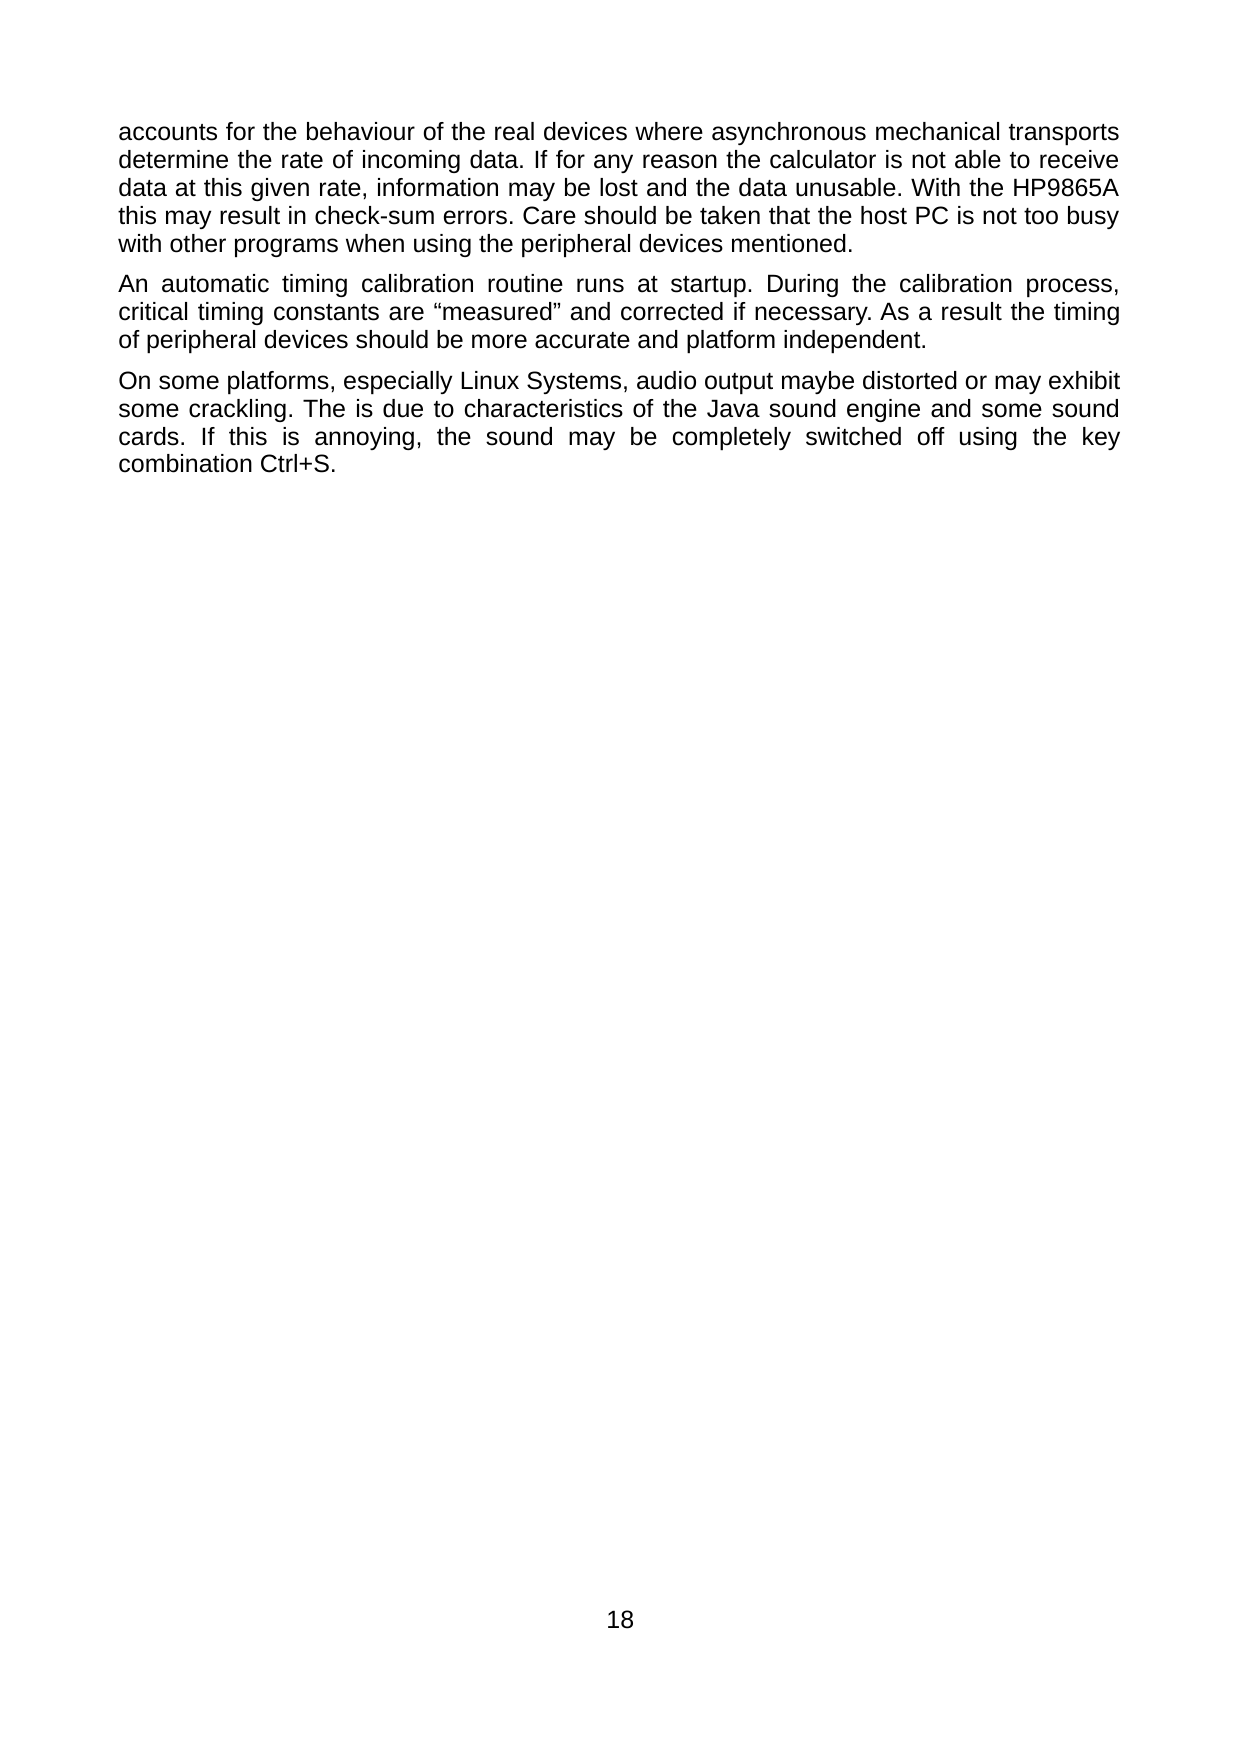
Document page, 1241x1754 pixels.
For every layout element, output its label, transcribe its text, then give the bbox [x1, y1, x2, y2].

text An automatic timing calibration routine runs at startup. During the calibration process, critical timing constants are “measured” and corrected if necessary. As a result the timing of peripheral devices should be more accurate and platform independent. [118, 270, 1122, 354]
text On some platforms, especially Linux Systems, audio output maybe distorted or may exhibit some crackling. The is due to characteristics of the Java sound engine and some sound cards. If this is annoying, the sound may be completely switched off using the key combination Ctrl+S. [118, 366, 1122, 478]
text accounts for the behaviour of the real devices where asynchronous mechanical transports determine the rate of incoming data. If for any reason the calculator is not able to receive data at this given rate, information may be lost and the data unusable. With the HP9865A this may result in check-sum errors. Care should be taken that the host PC is not too busy with other programs when using the peripheral devices mentioned. [118, 118, 1122, 258]
